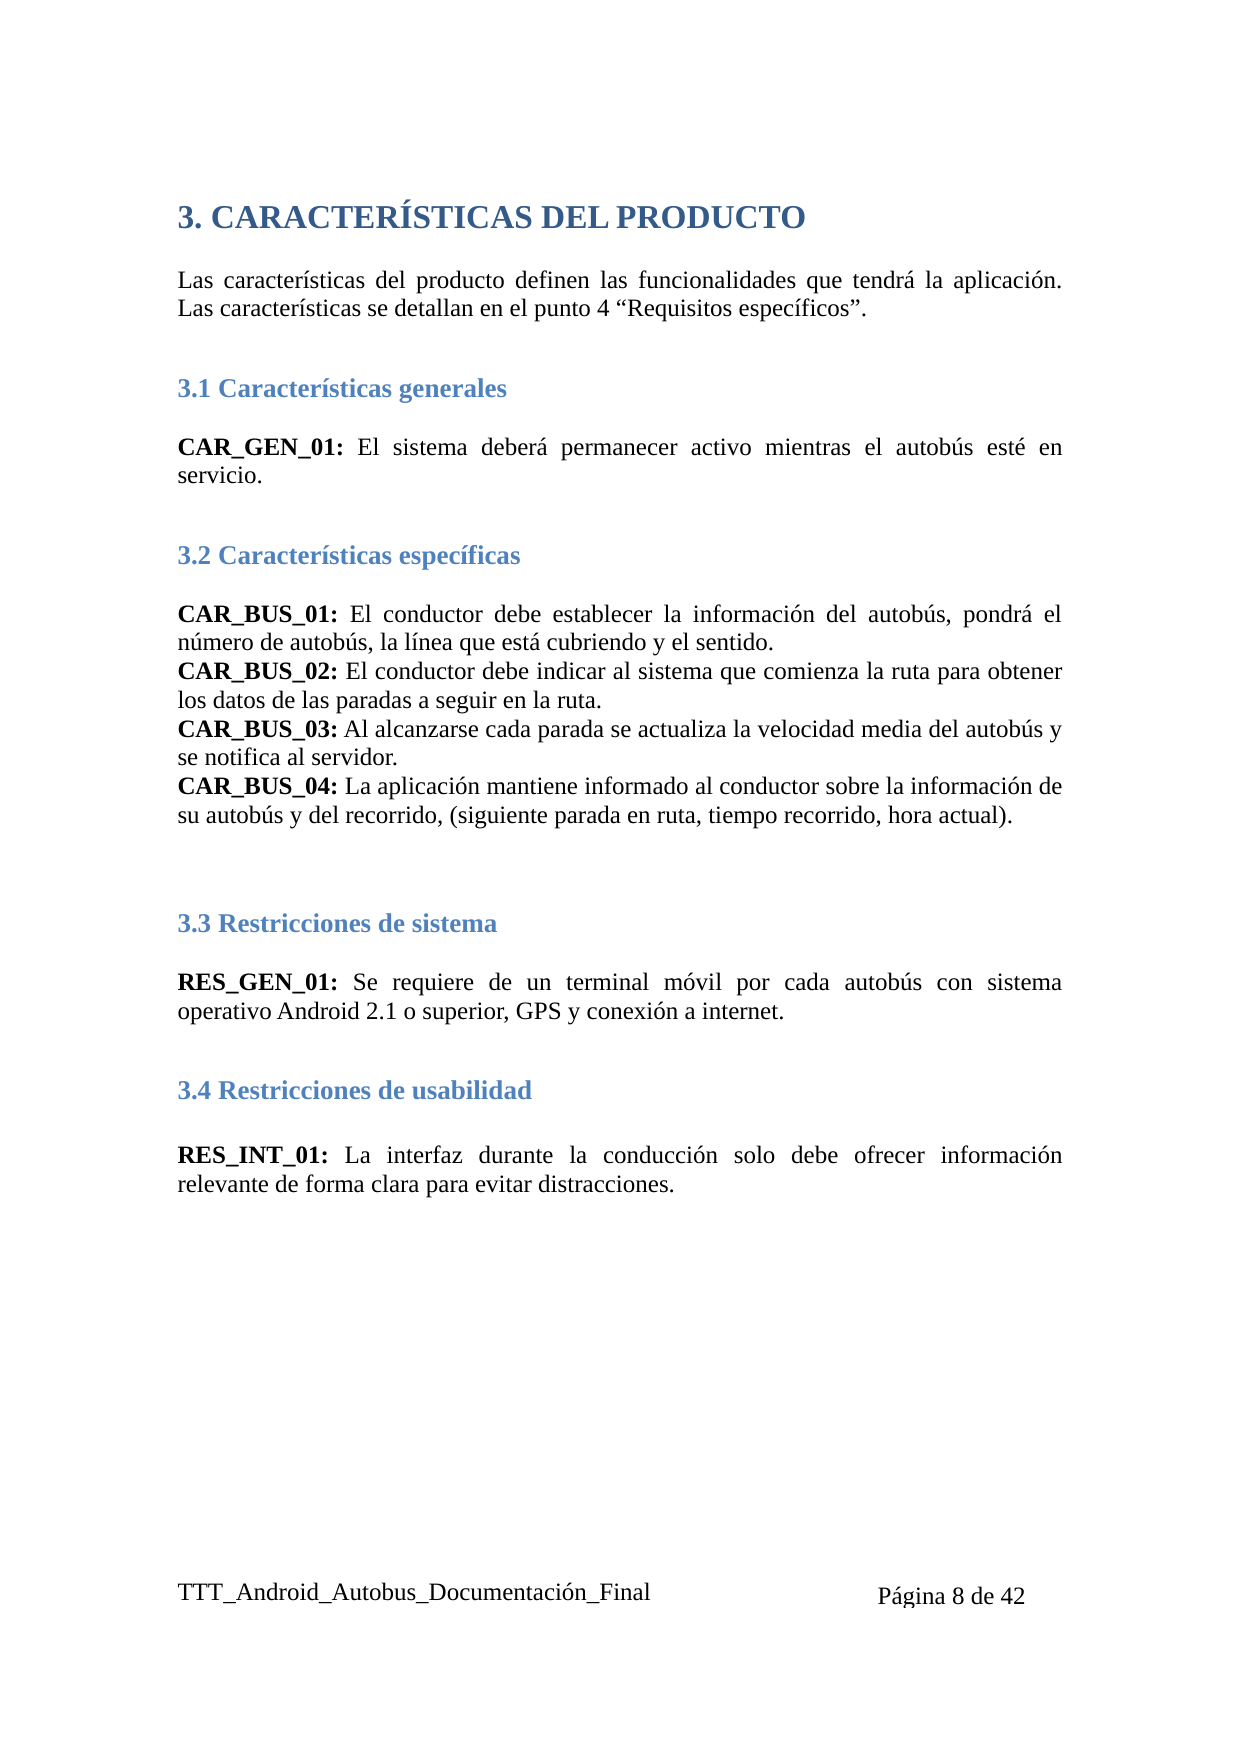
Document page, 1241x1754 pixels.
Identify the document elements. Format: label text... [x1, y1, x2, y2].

text Las características del producto definen las funcionalidades que tendrá la aplicación. Las características se detallan en el punto 4 “Requisitos específicos”. [177, 265, 1063, 322]
text RES_INT_01: La interfaz durante la conducción solo debe ofrecer información relevante de forma clara para evitar distracciones. [177, 1141, 1063, 1198]
text CAR_BUS_03: Al alcanzarse cada parada se actualiza la velocidad media del autobús y se notifica al servidor. [177, 714, 1063, 771]
subtitle 3.2 Características específicas [177, 539, 1063, 570]
text CAR_BUS_01: El conductor debe establecer la información del autobús, pondrá el número de autobús, la línea que está cubriendo y el sentido. [177, 599, 1063, 656]
subtitle 3.1 Características generales [177, 372, 1063, 403]
subtitle 3. CARACTERÍSTICAS DEL PRODUCTO [177, 198, 1063, 236]
subtitle 3.4 Restricciones de usabilidad [177, 1074, 1063, 1105]
text CAR_BUS_04: La aplicación mantiene informado al conductor sobre la información de su autobús y del recorrido, (siguiente parada en ruta, tiempo recorrido, hora actual). [177, 771, 1063, 829]
text CAR_BUS_02: El conductor debe indicar al sistema que comienza la ruta para obtener los datos de las paradas a seguir en la ruta. [177, 656, 1063, 714]
text CAR_GEN_01: El sistema deberá permanecer activo mientras el autobús esté en servicio. [177, 432, 1063, 489]
text RES_GEN_01: Se requiere de un terminal móvil por cada autobús con sistema operativo Android 2.1 o superior, GPS y conexión a internet. [177, 967, 1063, 1024]
subtitle 3.3 Restricciones de sistema [177, 907, 1063, 938]
